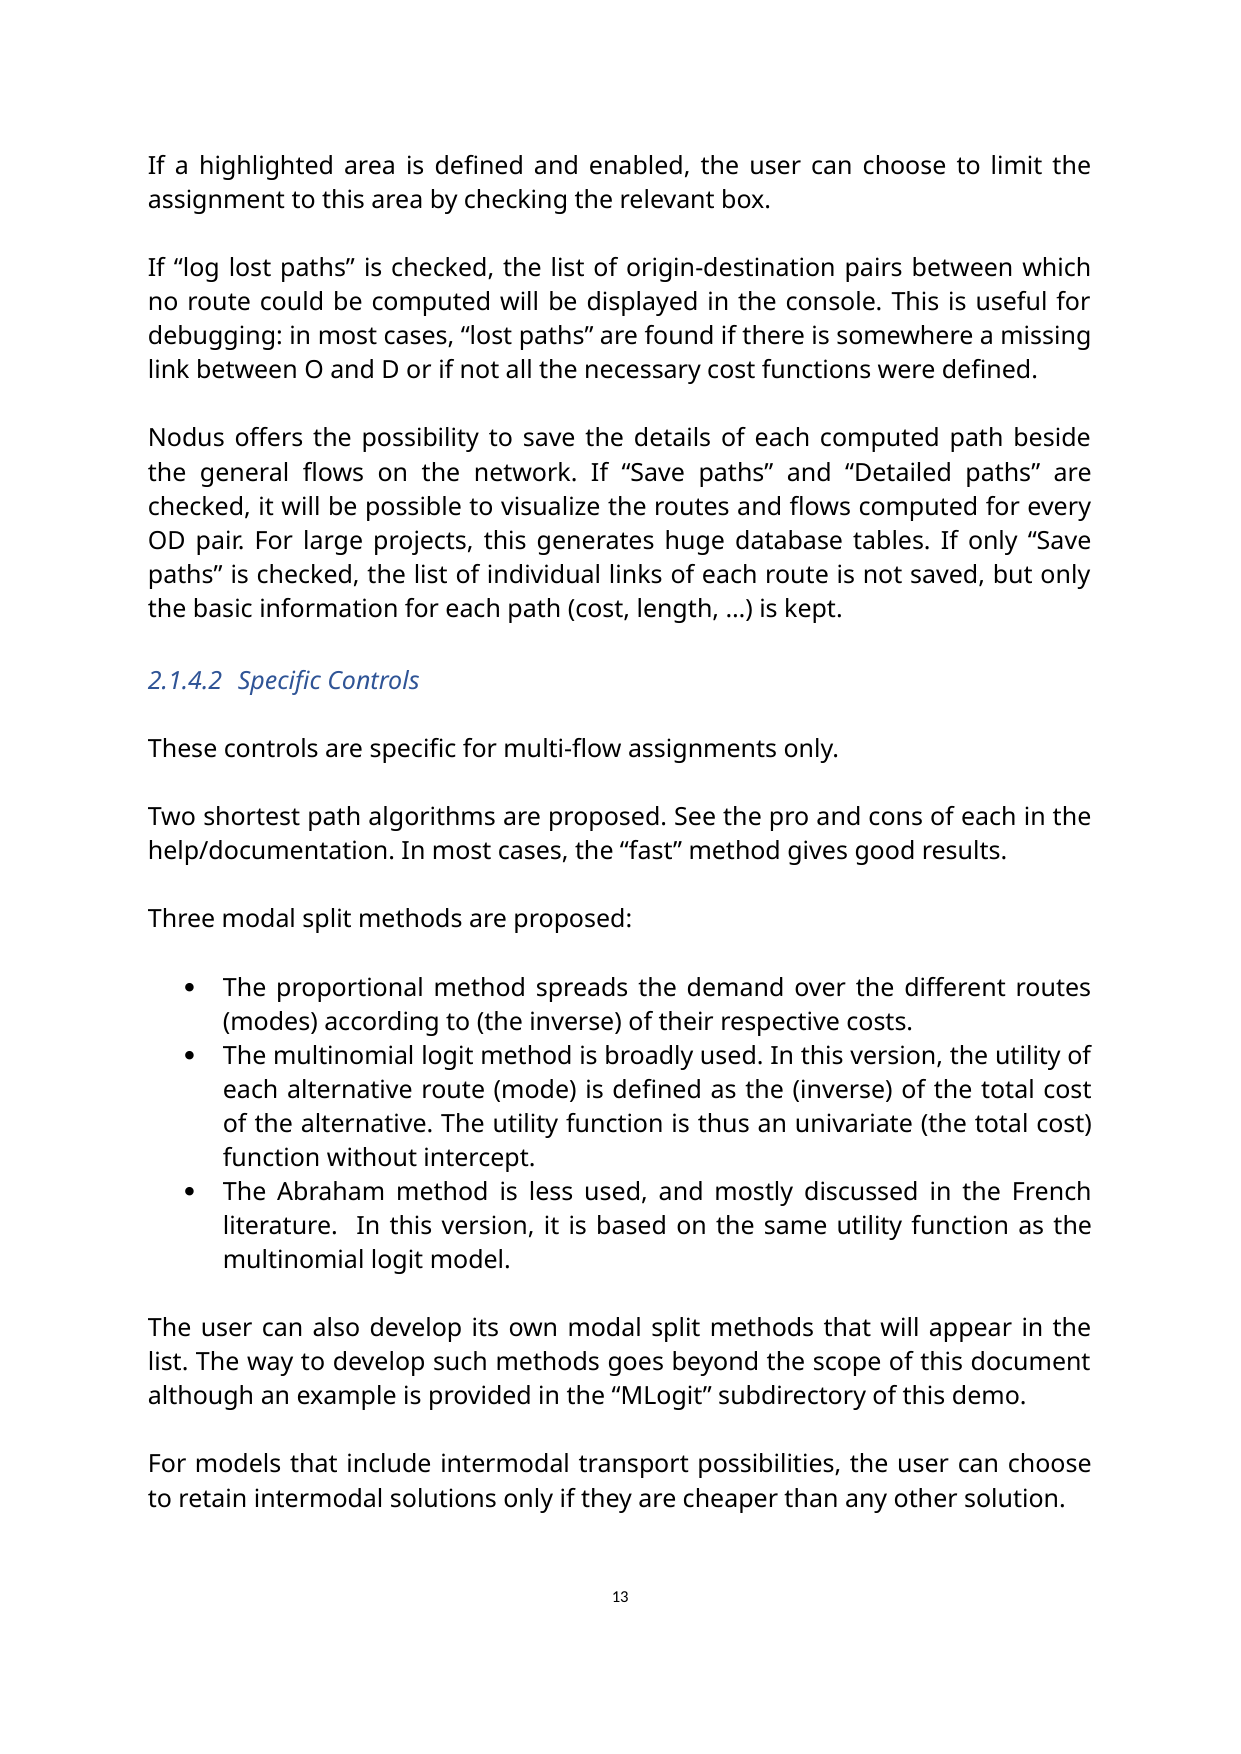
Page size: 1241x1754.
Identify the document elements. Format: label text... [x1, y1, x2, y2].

list The Abraham method is less used, and mostly discussed in the French literature. In this version, it is based on the same utility function as the multinomial logit model. [185, 1174, 1093, 1276]
text Two shortest path algorithms are proposed. See the pro and cons of each in the help/documentation. In most cases, the “fast” method gives good results. [148, 799, 1093, 867]
text Three modal split methods are proposed: [148, 901, 1093, 935]
list The proportional method spreads the demand over the different routes (modes) according to (the inverse) of their respective costs. [185, 969, 1093, 1037]
text These controls are specific for multi-flow assignments only. [148, 731, 1093, 765]
list The multinomial logit method is broadly used. In this version, the utility of each alternative route (mode) is defined as the (inverse) of the total cost of the alternative. The utility function is thus an univariate (the total cost) function without intercept. [185, 1037, 1093, 1174]
text Nodus offers the possibility to save the details of each computed path beside the general flows on the network. If “Save paths” and “Detailed paths” are checked, it will be possible to visualize the routes and flows computed for every OD pair. For large projects, this generates huge database tables. If only “Save paths” is checked, the list of individual links of each route is not saved, but only the basic information for each path (cost, length, …) is kept. [148, 420, 1093, 624]
text If a highlighted area is defined and enabled, the user can choose to limit the assignment to this area by checking the relevant box. [148, 148, 1093, 216]
text For models that include intermodal transport possibilities, the user can choose to retain intermodal solutions only if they are cheaper than any other solution. [148, 1446, 1093, 1514]
text The user can also develop its own modal split methods that will appear in the list. The way to develop such methods goes beyond the scope of this document although an example is provided in the “MLogit” subdirectory of this demo. [148, 1310, 1093, 1412]
subtitle Specific Controls [148, 663, 1093, 697]
text If “log lost paths” is checked, the list of origin-destination pairs between which no route could be computed will be displayed in the console. This is useful for debugging: in most cases, “lost paths” are found if there is somewhere a missing link between O and D or if not all the necessary cost functions were defined. [148, 250, 1093, 386]
